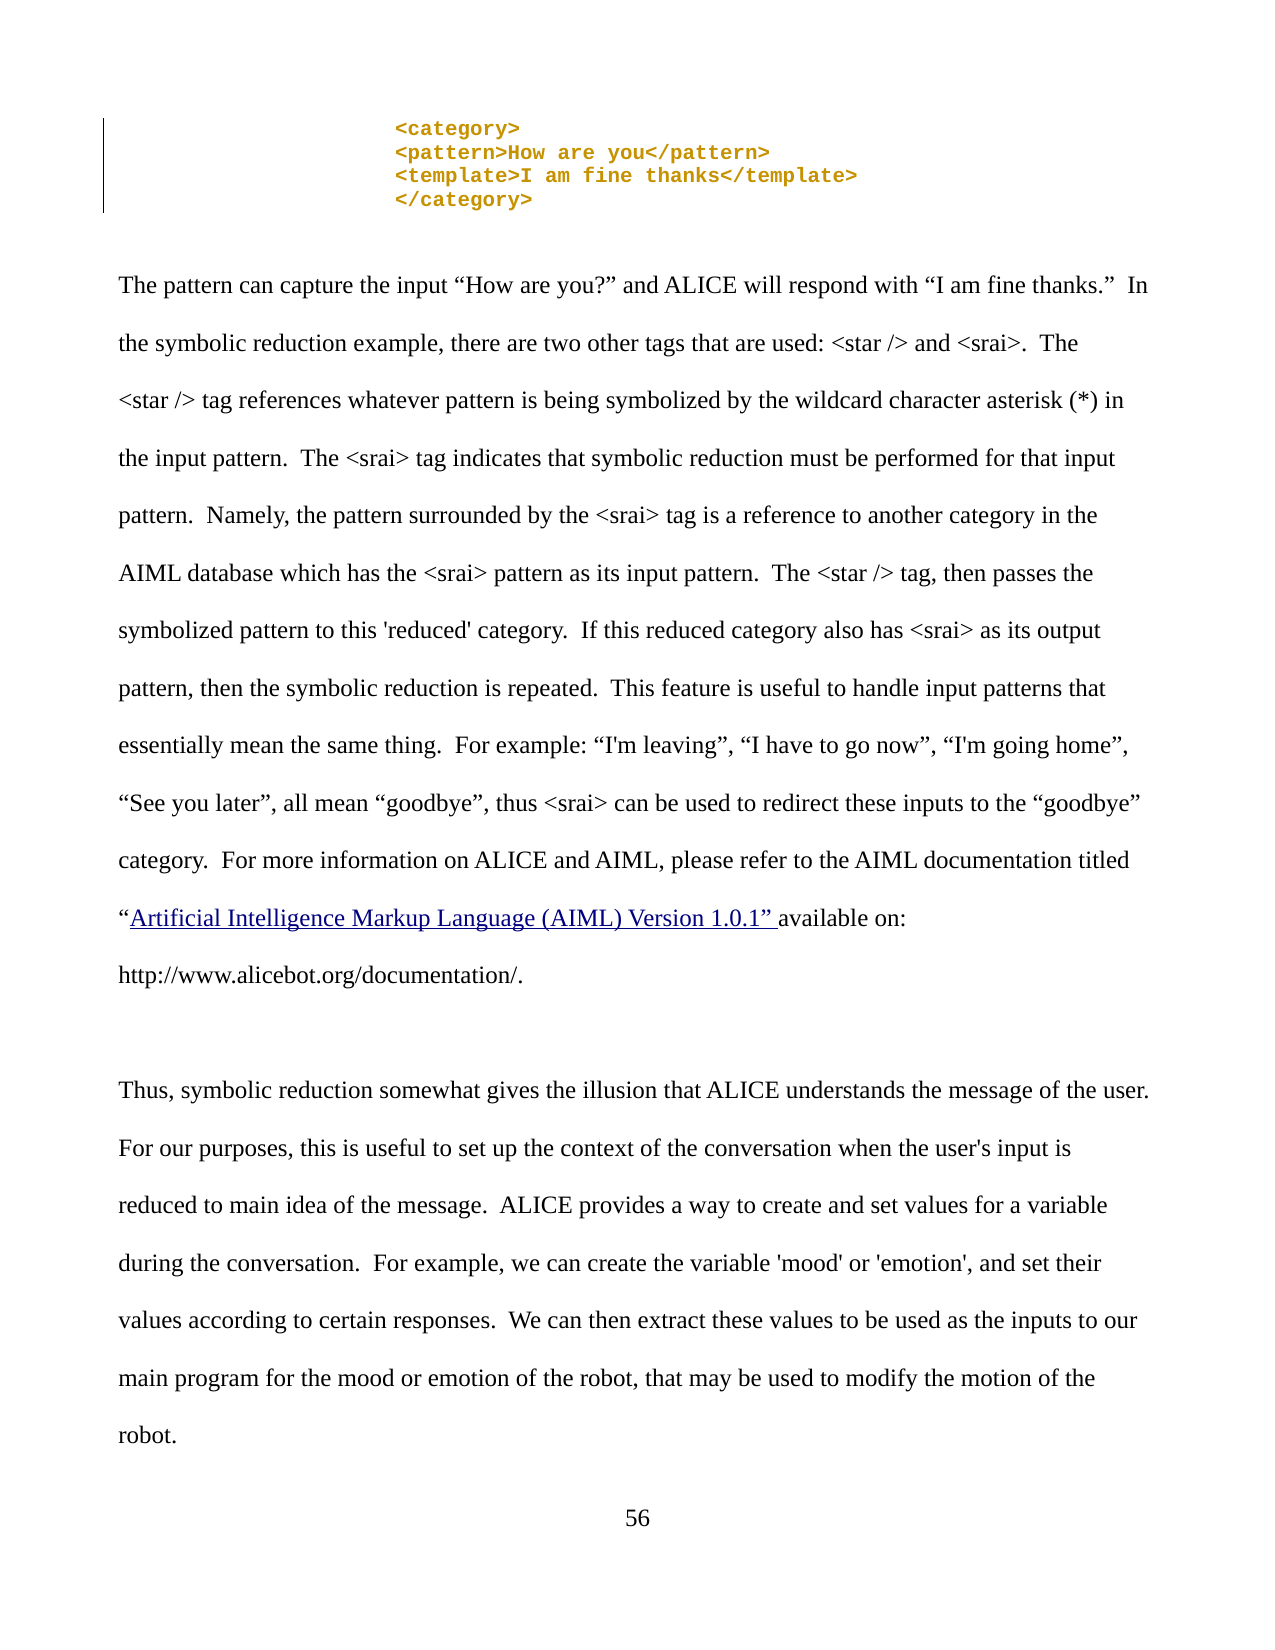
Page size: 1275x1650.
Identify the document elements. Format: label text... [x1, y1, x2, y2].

text The pattern can capture the input “How are you?” and ALICE will respond with “I am fine thanks.” In the symbolic reduction example, there are two other tags that are used: <star /> and <srai>. The <star /> tag references whatever pattern is being symbolized by the wildcard character asterisk (*) in the input pattern. The <srai> tag indicates that symbolic reduction must be performed for that input pattern. Namely, the pattern surrounded by the <srai> tag is a reference to another category in the AIML database which has the <srai> pattern as its input pattern. The <star /> tag, then passes the symbolized pattern to this 'reduced' category. If this reduced category also has <srai> as its output pattern, then the symbolic reduction is repeated. This feature is useful to handle input patterns that essentially mean the same thing. For example: “I'm leaving”, “I have to go now”, “I'm going home”, “See you later”, all mean “goodbye”, thus <srai> can be used to redirect these inputs to the “goodbye” category. For more information on ALICE and AIML, please refer to the AIML documentation titled “Artificial Intelligence Markup Language (AIML) Version 1.0.1” available on: http://www.alicebot.org/documentation/. [118, 270, 1157, 989]
text Thus, symbolic reduction somewhat gives the illusion that ALICE understands the message of the user. For our purposes, this is useful to set up the context of the conversation when the user's input is reduced to main idea of the message. ALICE provides a way to create and set values for a variable during the conversation. For example, we can create the variable 'mood' or 'emotion', and set their values according to certain responses. We can then extract these values to be used as the inputs to our main program for the mood or emotion of the robot, that may be used to modify the motion of the robot. [118, 1075, 1157, 1449]
table_header <category> <pattern>How are you</pattern> <template>I am fine thanks</template> </category> [395, 118, 880, 213]
